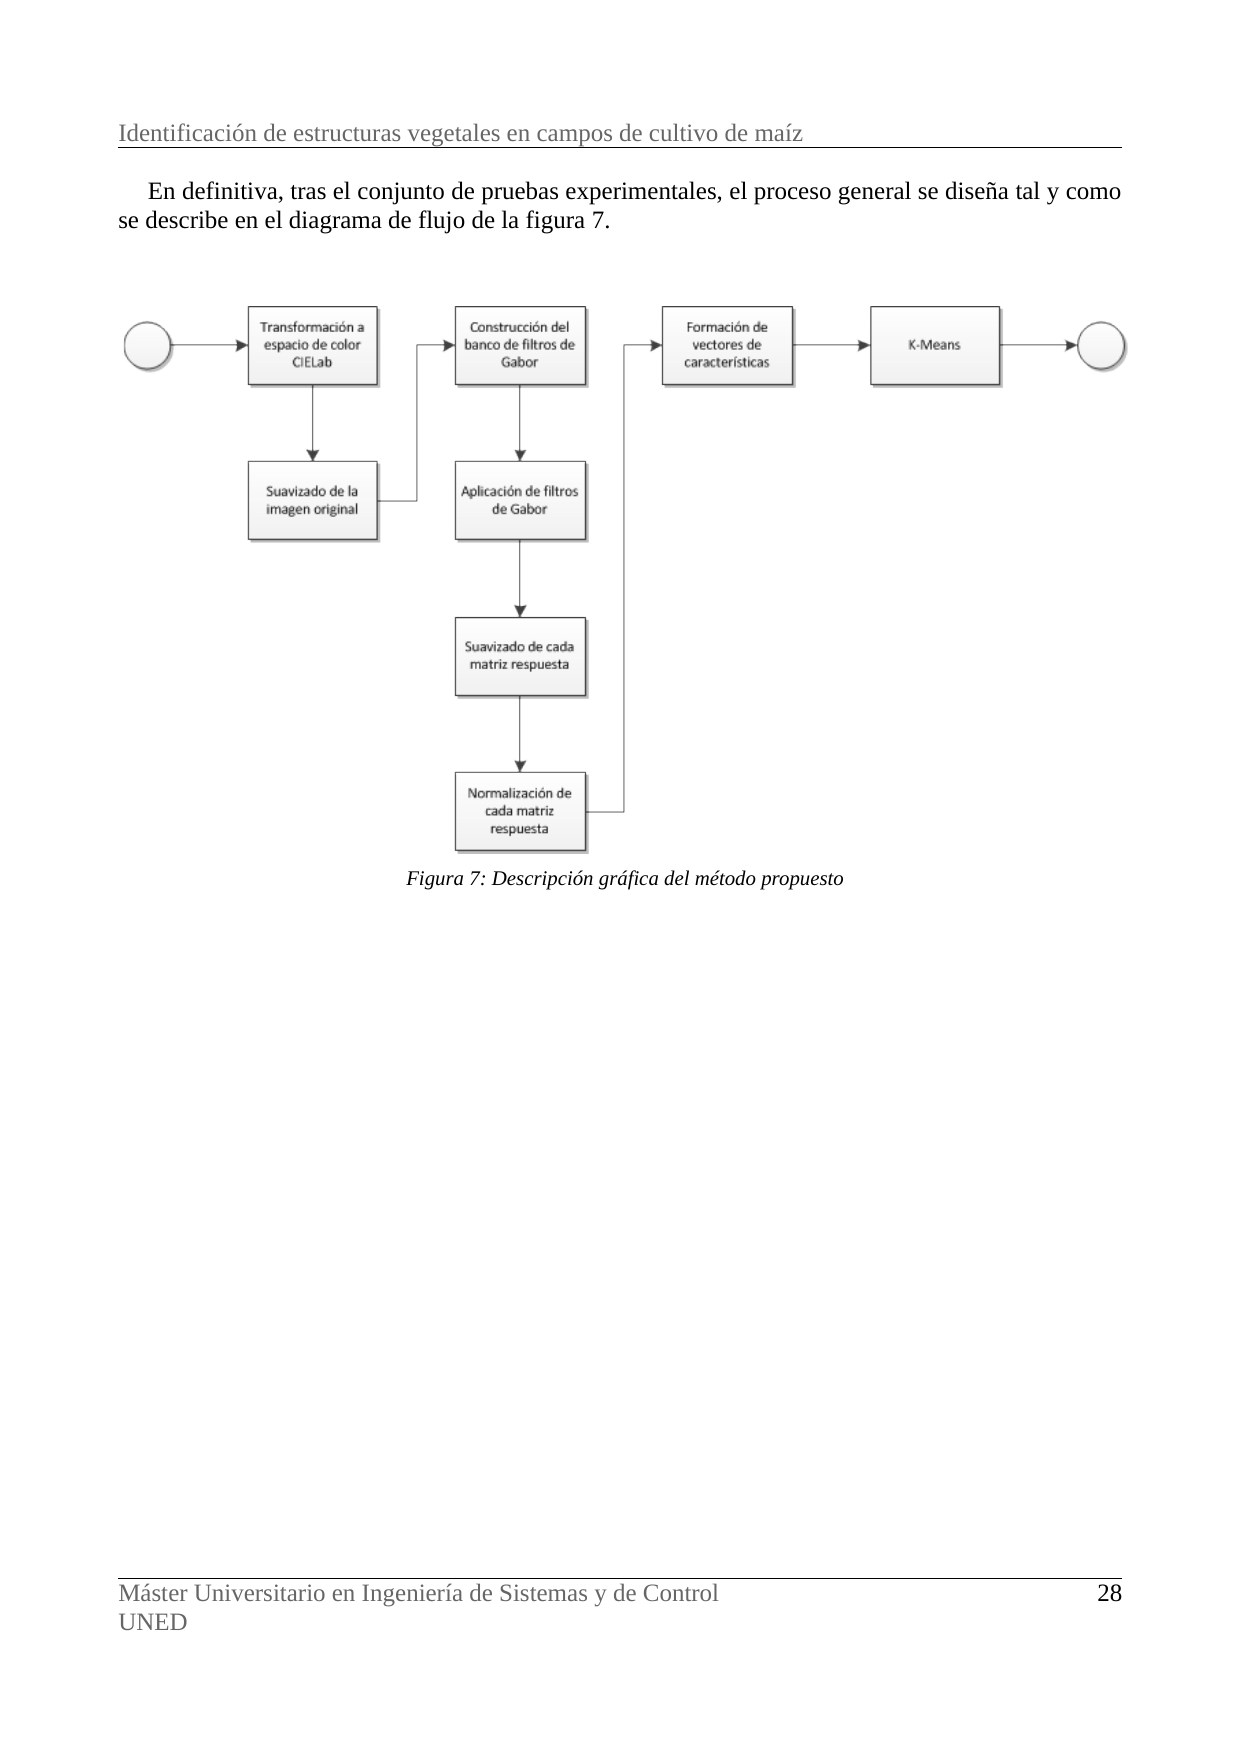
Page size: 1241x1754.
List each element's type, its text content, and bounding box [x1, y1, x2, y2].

picture [123, 306, 1128, 854]
text Figura 7: Descripción gráfica del método propuesto [124, 854, 1128, 890]
text En definitiva, tras el conjunto de pruebas experimentales, el proceso general se diseña tal y como se describe en el diagrama de flujo de la figura 7. [118, 176, 1122, 234]
